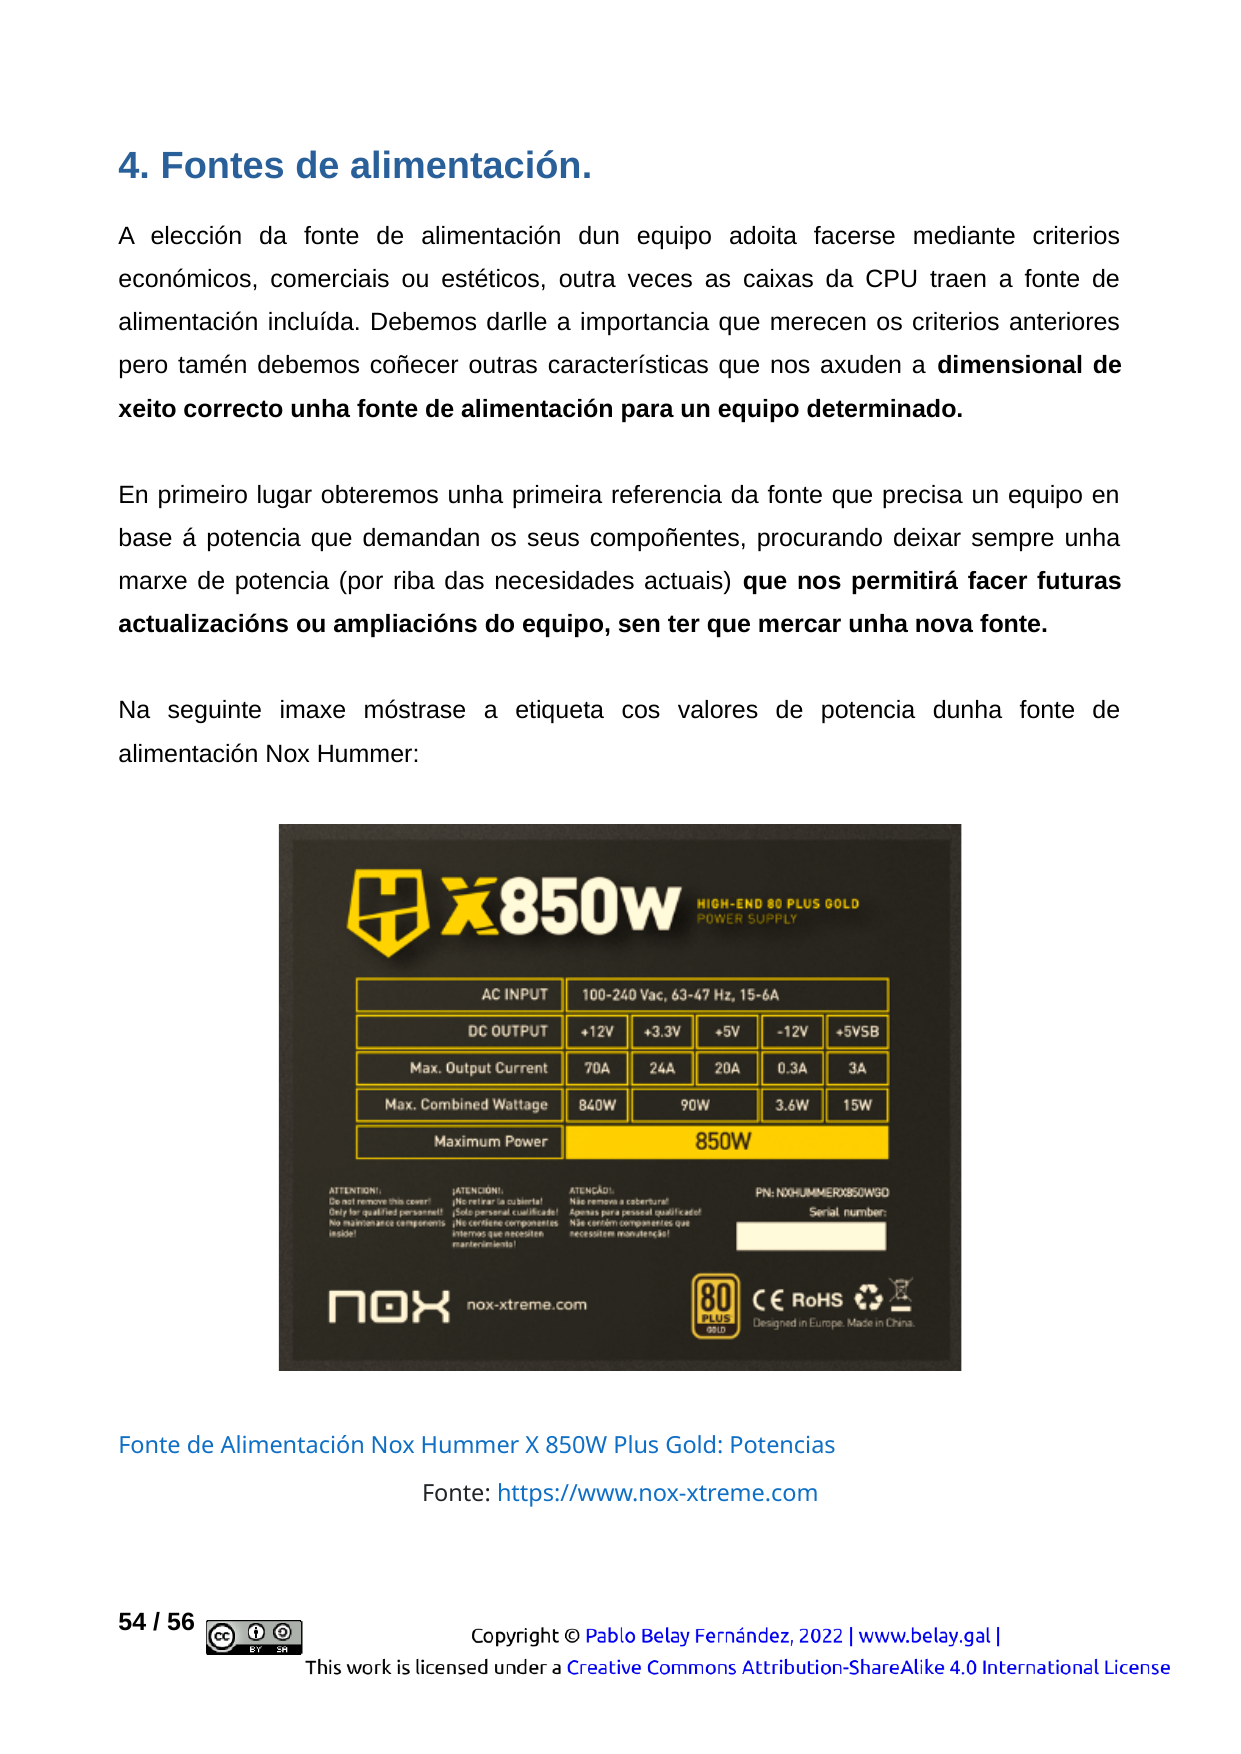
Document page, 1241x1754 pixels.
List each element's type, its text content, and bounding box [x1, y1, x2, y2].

text A elección da fonte de alimentación dun equipo adoita facerse mediante criterios económicos, comerciais ou estéticos, outra veces as caixas da CPU traen a fonte de alimentación incluída. Debemos darlle a importancia que merecen os criterios anteriores pero tamén debemos coñecer outras características que nos axuden a dimensional de xeito correcto unha fonte de alimentación para un equipo determinado. [118, 221, 1122, 422]
picture [200, 1604, 1205, 1690]
text Na seguinte imaxe móstrase a etiqueta cos valores de potencia dunha fonte de alimentación Nox Hummer: [118, 695, 1122, 767]
text Fonte de Alimentación Nox Hummer X 850W Plus Gold: Potencias [118, 1428, 1122, 1461]
picture [278, 824, 962, 1371]
text Fonte: https://www.nox-xtreme.com [118, 1476, 1122, 1508]
text En primeiro lugar obteremos unha primeira referencia da fonte que precisa un equipo en base á potencia que demandan os seus compoñentes, procurando deixar sempre unha marxe de potencia (por riba das necesidades actuais) que nos permitirá facer futuras actualizacións ou ampliacións do equipo, sen ter que mercar unha nova fonte. [118, 480, 1122, 638]
subtitle 4. Fontes de alimentación. [118, 143, 1122, 187]
